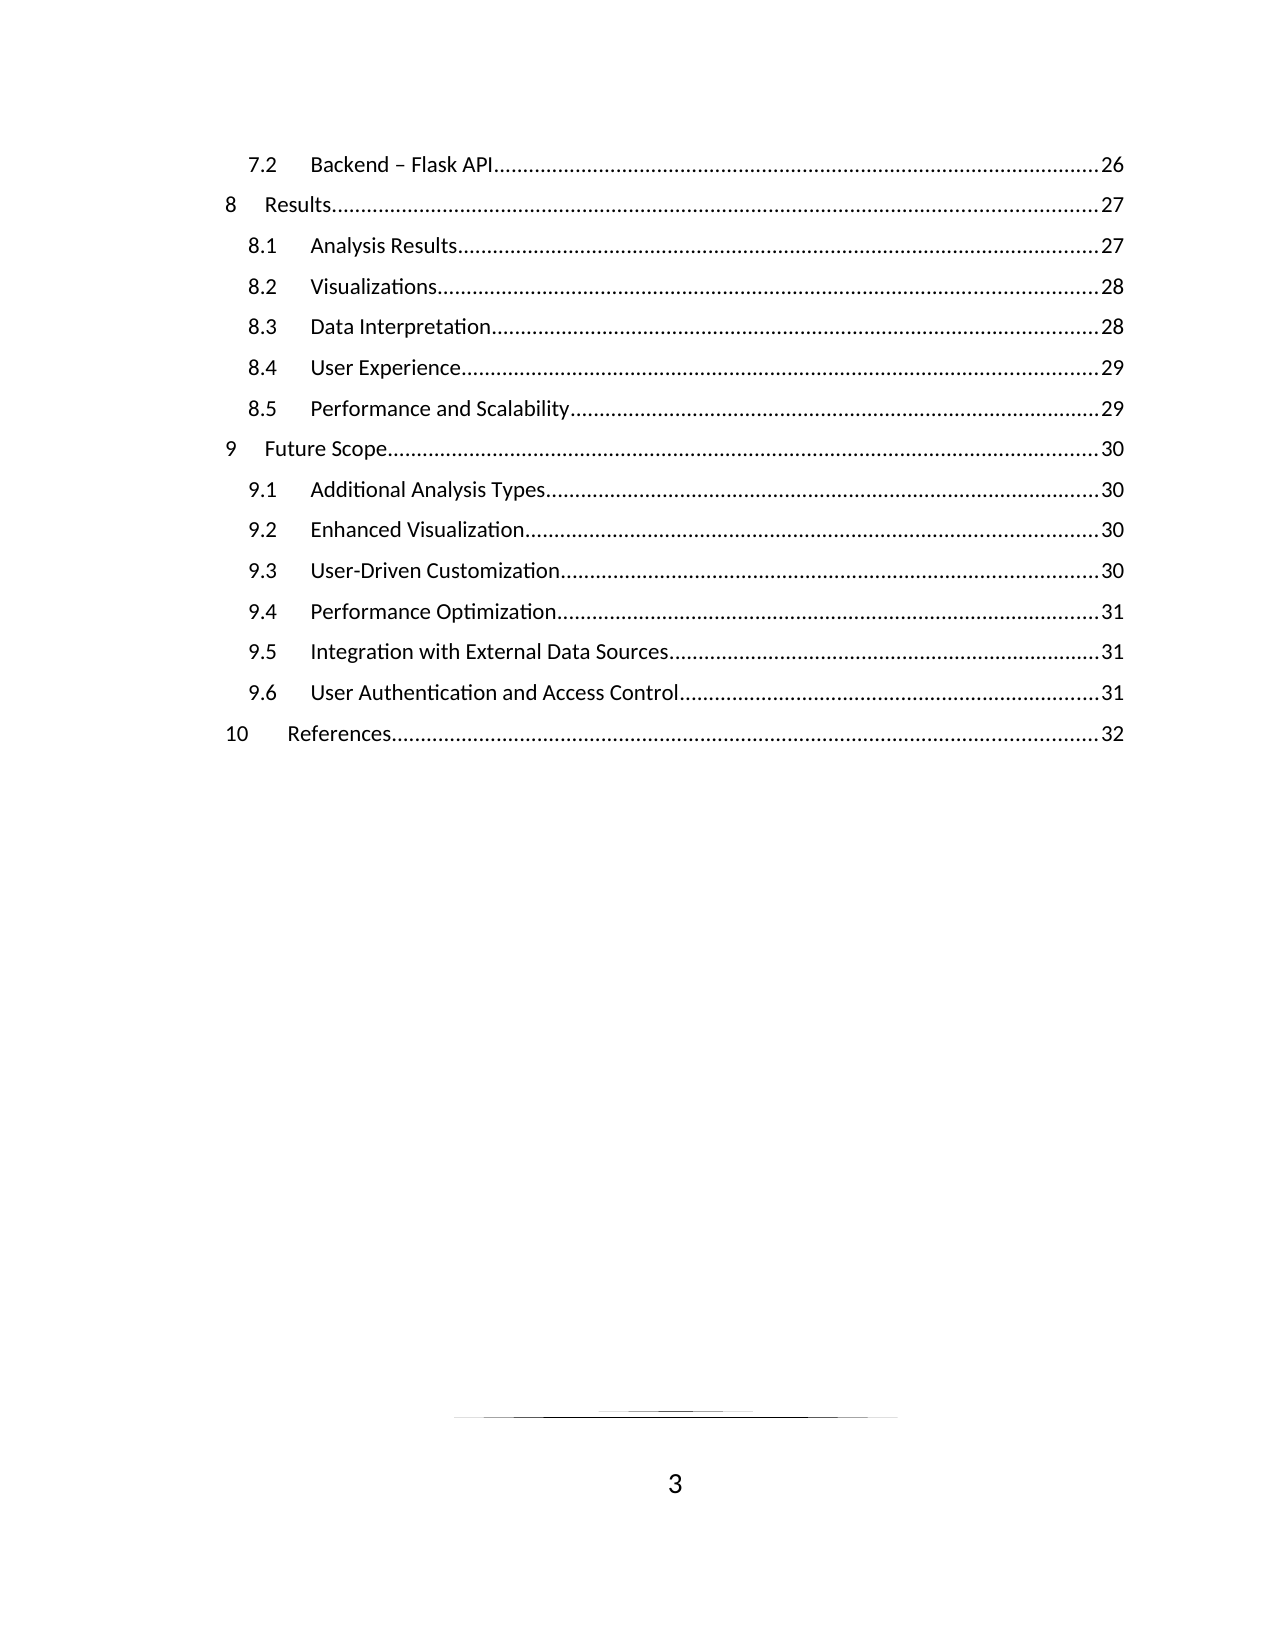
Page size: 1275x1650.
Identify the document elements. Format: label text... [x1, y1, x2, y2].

text 9.1 Additional Analysis Types 30 [173, 475, 1125, 503]
text 8.2 Visualizations 28 [173, 272, 1125, 300]
text 9.5 Integration with External Data Sources 31 [173, 637, 1125, 666]
text 9.6 User Authentication and Access Control 31 [173, 678, 1125, 706]
text 7.2 Backend – Flask API 26 [173, 150, 1125, 178]
text 10 References 32 [150, 719, 1125, 747]
text 8.5 Performance and Scalability 29 [173, 394, 1125, 422]
text 8 Results 27 [150, 191, 1125, 219]
text 9.4 Performance Optimization 31 [173, 597, 1125, 625]
text 8.4 User Experience 29 [173, 353, 1125, 381]
text 9.3 User-Driven Customization 30 [173, 556, 1125, 584]
text 9.2 Enhanced Visualization 30 [173, 516, 1125, 544]
text 9 Future Scope 30 [150, 434, 1125, 462]
text 8.3 Data Interpretation 28 [173, 312, 1125, 341]
text 8.1 Analysis Results 27 [173, 231, 1125, 259]
